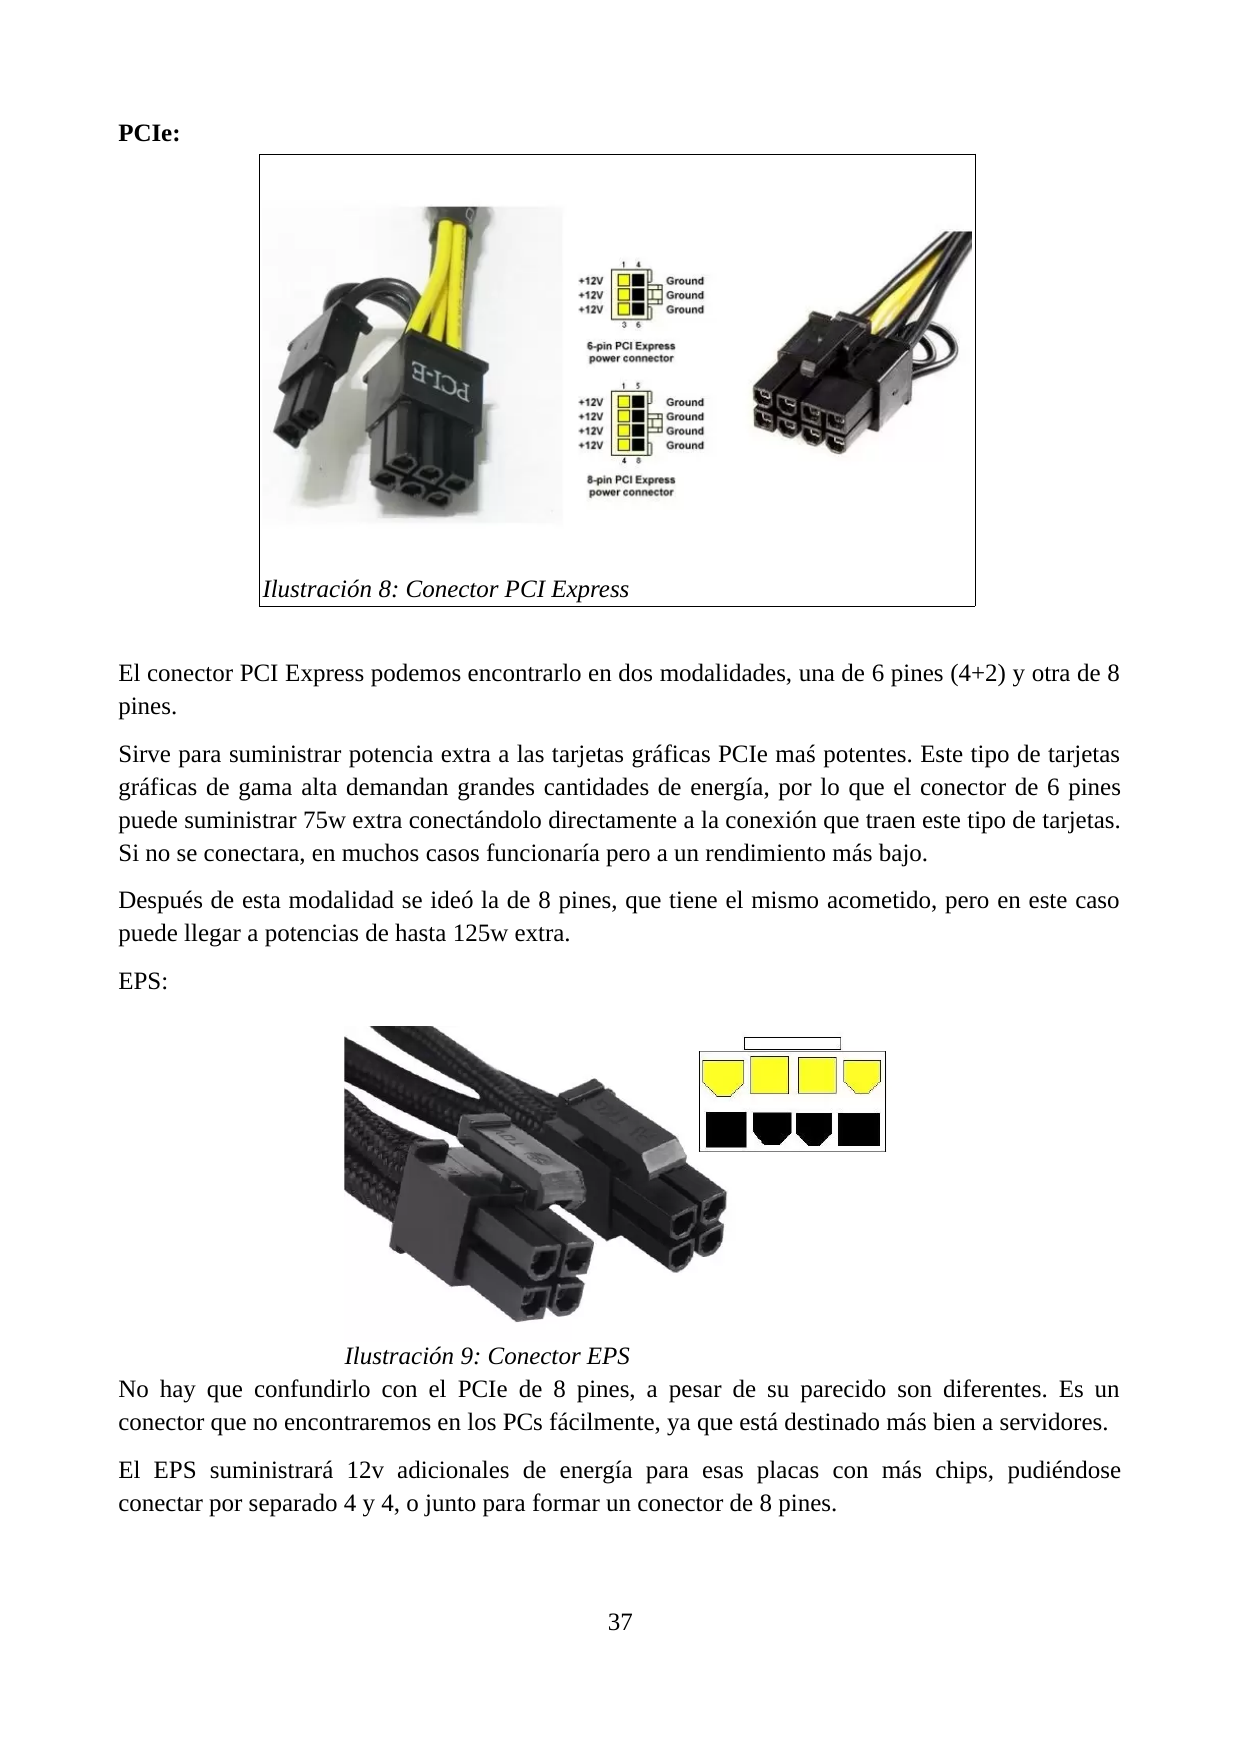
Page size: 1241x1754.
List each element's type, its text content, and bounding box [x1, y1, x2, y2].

text Ilustración 8: Conector PCI Express [262, 575, 972, 603]
text EPS: [118, 966, 1122, 995]
text El EPS suministrará 12v adicionales de energía para esas placas con más chips, pudiéndose conectar por separado 4 y 4, o junto para formar un conector de 8 pines. [118, 1455, 1122, 1517]
text PCIe: [118, 118, 1122, 147]
text Sirve para suministrar potencia extra a las tarjetas gráficas PCIe maś potentes. Este tipo de tarjetas gráficas de gama alta demandan grandes cantidades de energía, por lo que el conector de 6 pines puede suministrar 75w extra conectándolo directamente a la conexión que traen este tipo de tarjetas. Si no se conectara, en muchos casos funcionaría pero a un rendimiento más bajo. [118, 739, 1122, 866]
text No hay que confundirlo con el PCIe de 8 pines, a pesar de su parecido son diferentes. Es un conector que no encontraremos en los PCs fácilmente, ya que está destinado más bien a servidores. [118, 1013, 1122, 1436]
text Ilustración 9: Conector EPS [344, 1342, 896, 1370]
text El conector PCI Express podemos encontrarlo en dos modalidades, una de 6 pines (4+2) y otra de 8 pines. [118, 658, 1122, 720]
text Después de esta modalidad se ideó la de 8 pines, que tiene el mismo acometido, pero en este caso puede llegar a potencias de hasta 125w extra. [118, 885, 1122, 947]
picture [344, 1026, 896, 1342]
picture [262, 168, 972, 575]
